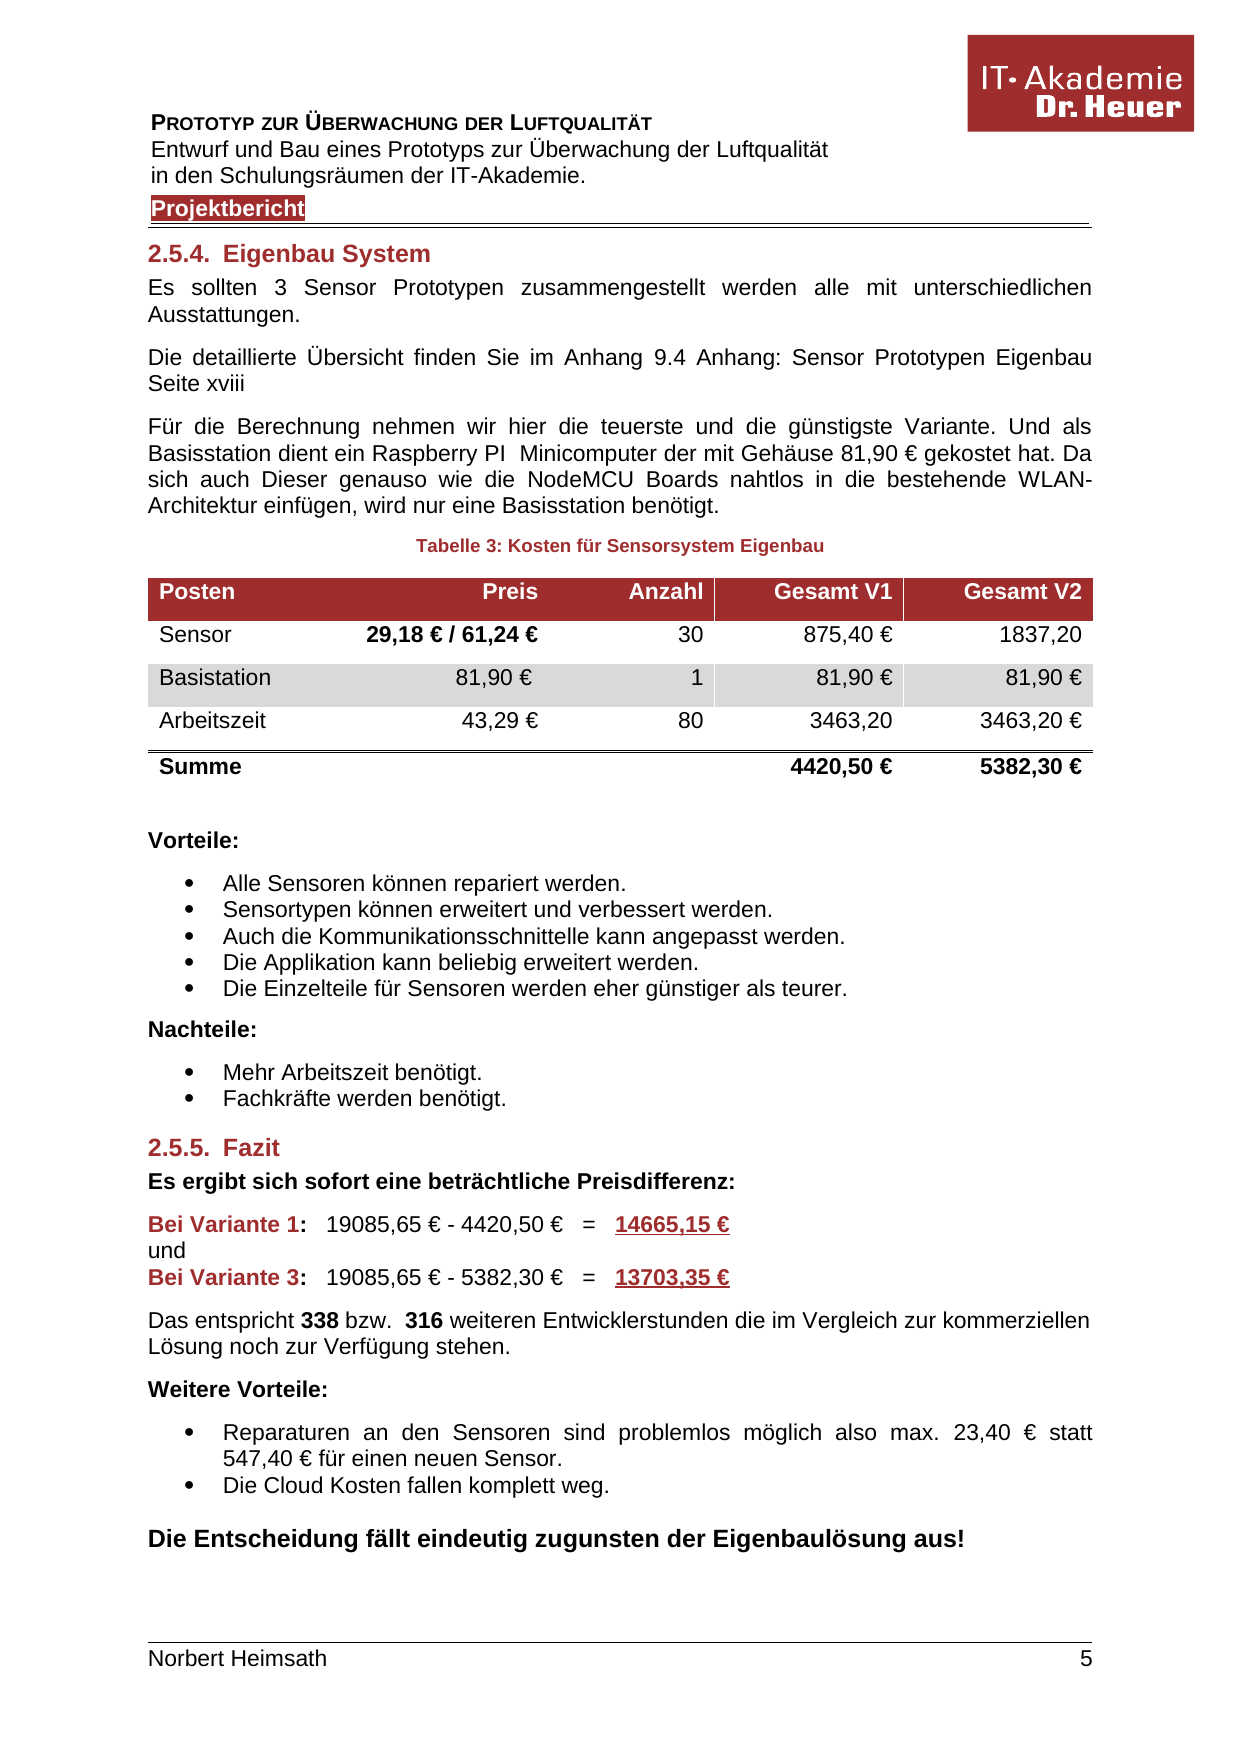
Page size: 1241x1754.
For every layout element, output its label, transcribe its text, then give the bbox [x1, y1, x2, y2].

table_cell 29,18 € / 61,24 € [337, 621, 549, 664]
text Tabelle 3: Kosten für Sensorsystem Eigenbau [148, 535, 1092, 557]
subtitle Fazit [148, 1133, 1092, 1161]
list Die Entscheidung fällt eindeutig zugunsten der Eigenbaulösung aus! [148, 1524, 1092, 1553]
text Weitere Vorteile: [148, 1376, 1092, 1402]
text Bei Variante 1: 19085,65 € - 4420,50 € = 14665,15 € und Bei Variante 3: 19085,65 € - 5382,30 € = 13703,35 € [148, 1211, 1092, 1290]
text Vorteile: [148, 827, 1092, 853]
table_header Preis [337, 578, 549, 621]
table_cell 80 [549, 707, 714, 750]
list Fachkräfte werden benötigt. [185, 1085, 1092, 1112]
list Alle Sensoren können repariert werden. [185, 870, 1092, 896]
text Es ergibt sich sofort eine beträchtliche Preisdifferenz: [148, 1168, 1092, 1194]
list Mehr Arbeitszeit benötigt. [185, 1059, 1092, 1085]
list Reparaturen an den Sensoren sind problemlos möglich also max. 23,40 € statt 547,40 € für einen neuen Sensor. [185, 1419, 1092, 1472]
table_cell 5382,30 € [904, 753, 1093, 796]
table_cell [337, 753, 549, 796]
table_header Posten [148, 578, 337, 621]
subtitle Eigenbau System [148, 239, 1092, 268]
table_header Gesamt V2 [904, 578, 1093, 621]
table_header Anzahl [549, 578, 714, 621]
table_cell Sensor [148, 621, 337, 664]
text Die detaillierte Übersicht finden Sie im Anhang 9.4 Anhang: Sensor Prototypen Eigenbau Seite xx [148, 344, 1092, 396]
table_cell 3463,20 [715, 707, 903, 750]
table_cell 875,40 € [715, 621, 903, 664]
list Die Einzelteile für Sensoren werden eher günstiger als teurer. [185, 975, 1092, 1002]
table_cell Basistation [148, 664, 337, 707]
list Auch die Kommunikationsschnittelle kann angepasst werden. [185, 923, 1092, 949]
list Die Cloud Kosten fallen komplett weg. [185, 1472, 1092, 1498]
table_cell 4420,50 € [715, 753, 903, 796]
list Sensortypen können erweitert und verbessert werden. [185, 896, 1092, 923]
table_cell 30 [549, 621, 714, 664]
list Die Applikation kann beliebig erweitert werden. [185, 949, 1092, 975]
text Für die Berechnung nehmen wir hier die teuerste und die günstigste Variante. Und als Basisstation dient ein Raspberry PI Minicomputer der mit Gehäuse 81,90 € gekostet hat. Da sich auch Dieser genauso wie die NodeMCU Boards nahtlos in die bestehende WLAN-Architektur einfügen, wird nur eine Basisstation benötigt. [148, 413, 1092, 518]
table_cell 81,90 € [715, 664, 903, 707]
table_header Gesamt V1 [715, 578, 903, 621]
table_cell 81,90 € [337, 664, 549, 707]
table_cell 1 [549, 664, 714, 707]
table_cell 81,90 € [904, 664, 1093, 707]
table_cell Summe [148, 753, 337, 796]
table_cell 1837,20 [904, 621, 1093, 664]
table_cell 43,29 € [337, 707, 549, 750]
table_cell Arbeitszeit [148, 707, 337, 750]
text Es sollten 3 Sensor Prototypen zusammengestellt werden alle mit unterschiedlichen Ausstattungen. [148, 274, 1092, 327]
table_cell 3463,20 € [904, 707, 1093, 750]
text Nachteile: [148, 1016, 1092, 1042]
text Das entspricht 338 bzw. 316 weiteren Entwicklerstunden die im Vergleich zur kommerziellen Lösung noch zur Verfügung stehen. [148, 1307, 1092, 1359]
table_cell [549, 753, 714, 796]
